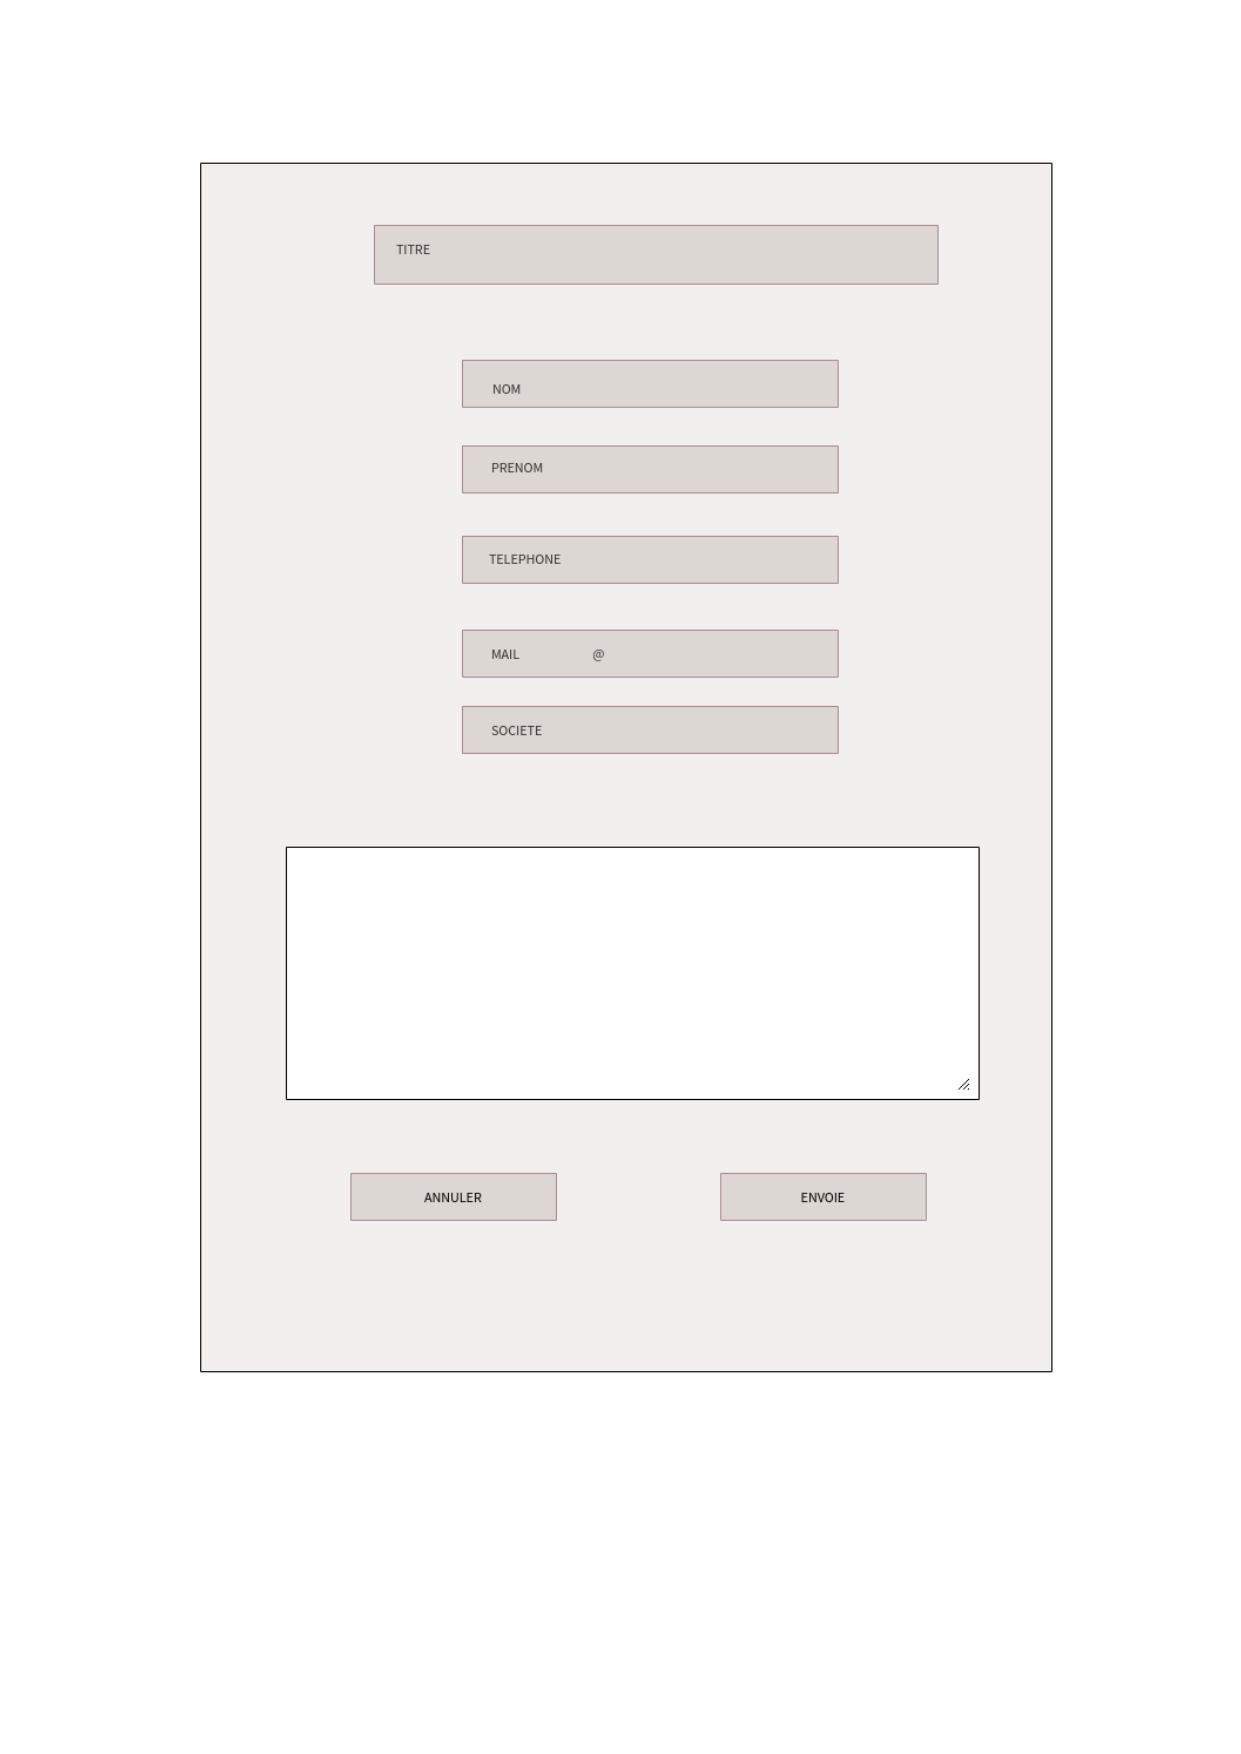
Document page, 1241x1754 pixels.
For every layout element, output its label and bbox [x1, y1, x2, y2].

picture [118, 151, 1123, 1512]
